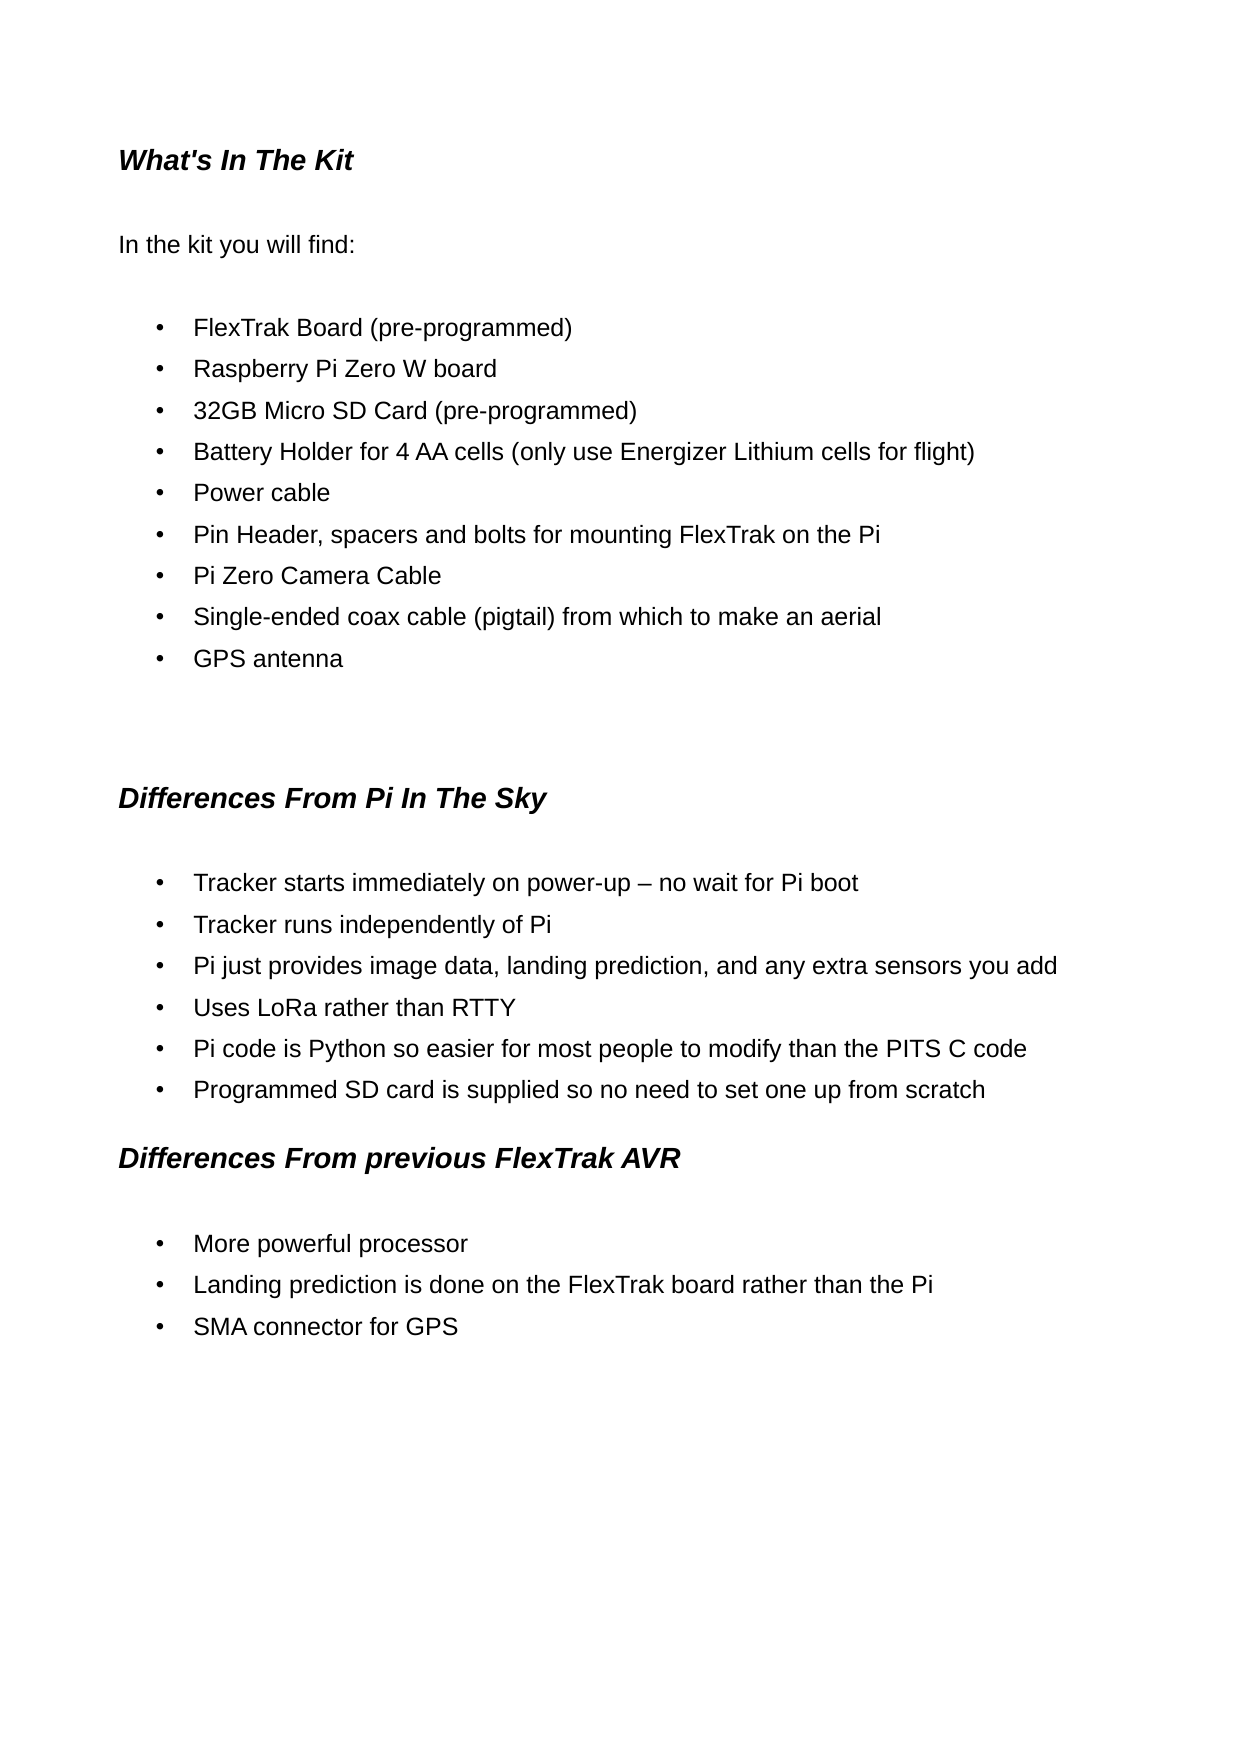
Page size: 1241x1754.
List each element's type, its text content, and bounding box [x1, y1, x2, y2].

list Uses LoRa rather than RTTY [156, 992, 1122, 1021]
list Programmed SD card is supplied so no need to set one up from scratch [156, 1075, 1122, 1104]
list Single-ended coax cable (pigtail) from which to make an aerial [156, 602, 1122, 631]
list Pi Zero Camera Cable [156, 561, 1122, 590]
list Power cable [156, 478, 1122, 507]
list GPS antenna [156, 644, 1122, 673]
subtitle Differences From previous FlexTrak AVR [118, 1142, 1122, 1175]
list Tracker runs independently of Pi [156, 910, 1122, 939]
list SMA connector for GPS [156, 1312, 1122, 1340]
list Battery Holder for 4 AA cells (only use Energizer Lithium cells for flight) [156, 437, 1122, 466]
list Pi just provides image data, landing prediction, and any extra sensors you add [156, 951, 1122, 980]
list Raspberry Pi Zero W board [156, 354, 1122, 383]
list 32GB Micro SD Card (pre-programmed) [156, 396, 1122, 424]
list Pi code is Python so easier for most people to modify than the PITS C code [156, 1034, 1122, 1063]
list FlexTrak Board (pre-programmed) [156, 313, 1122, 342]
list More powerful processor [156, 1229, 1122, 1258]
text In the kit you will find: [118, 230, 1122, 259]
list Pin Header, spacers and bolts for mounting FlexTrak on the Pi [156, 520, 1122, 548]
list Landing prediction is done on the FlexTrak board rather than the Pi [156, 1270, 1122, 1299]
subtitle Differences From Pi In The Sky [118, 781, 1122, 815]
subtitle What's In The Kit [118, 143, 1122, 177]
list Tracker starts immediately on power-up – no wait for Pi boot [156, 868, 1122, 897]
